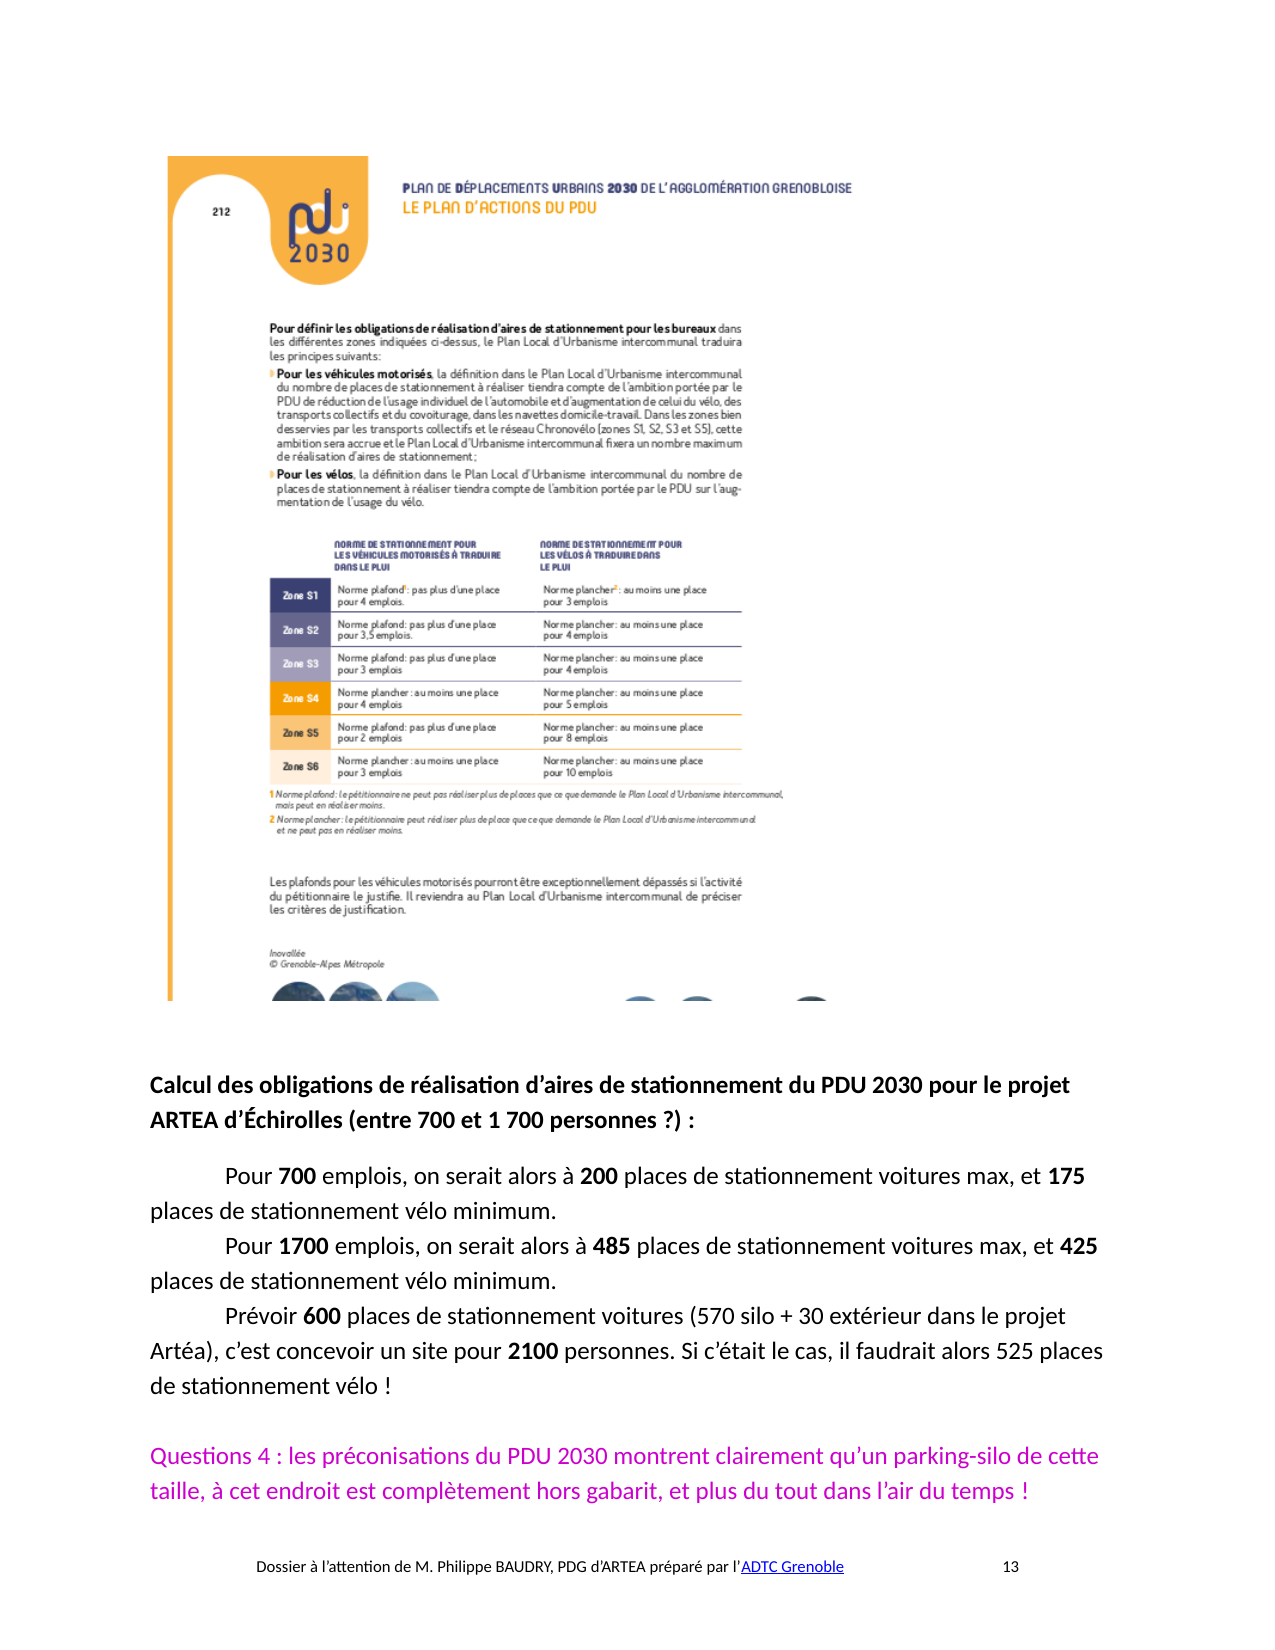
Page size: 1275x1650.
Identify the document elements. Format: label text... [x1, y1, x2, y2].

text Prévoir 600 places de stationnement voitures (570 silo + 30 extérieur dans le projet Artéa), c’est concevoir un site pour 2100 personnes. Si c’était le cas, il faudrait alors 525 places de stationnement vélo ! [150, 1300, 1125, 1401]
text Pour 700 emplois, on serait alors à 200 places de stationnement voitures max, et 175 places de stationnement vélo minimum. [150, 1160, 1125, 1226]
text Pour 1700 emplois, on serait alors à 485 places de stationnement voitures max, et 425 places de stationnement vélo minimum. [150, 1230, 1125, 1296]
picture [167, 156, 910, 1001]
text Questions 4 : les préconisations du PDU 2030 montrent clairement qu’un parking-silo de cette taille, à cet endroit est complètement hors gabarit, et plus du tout dans l’air du temps ! [150, 1440, 1125, 1506]
text Calcul des obligations de réalisation d’aires de stationnement du PDU 2030 pour le projet ARTEA d’Échirolles (entre 700 et 1 700 personnes ?) : [150, 1069, 1125, 1135]
